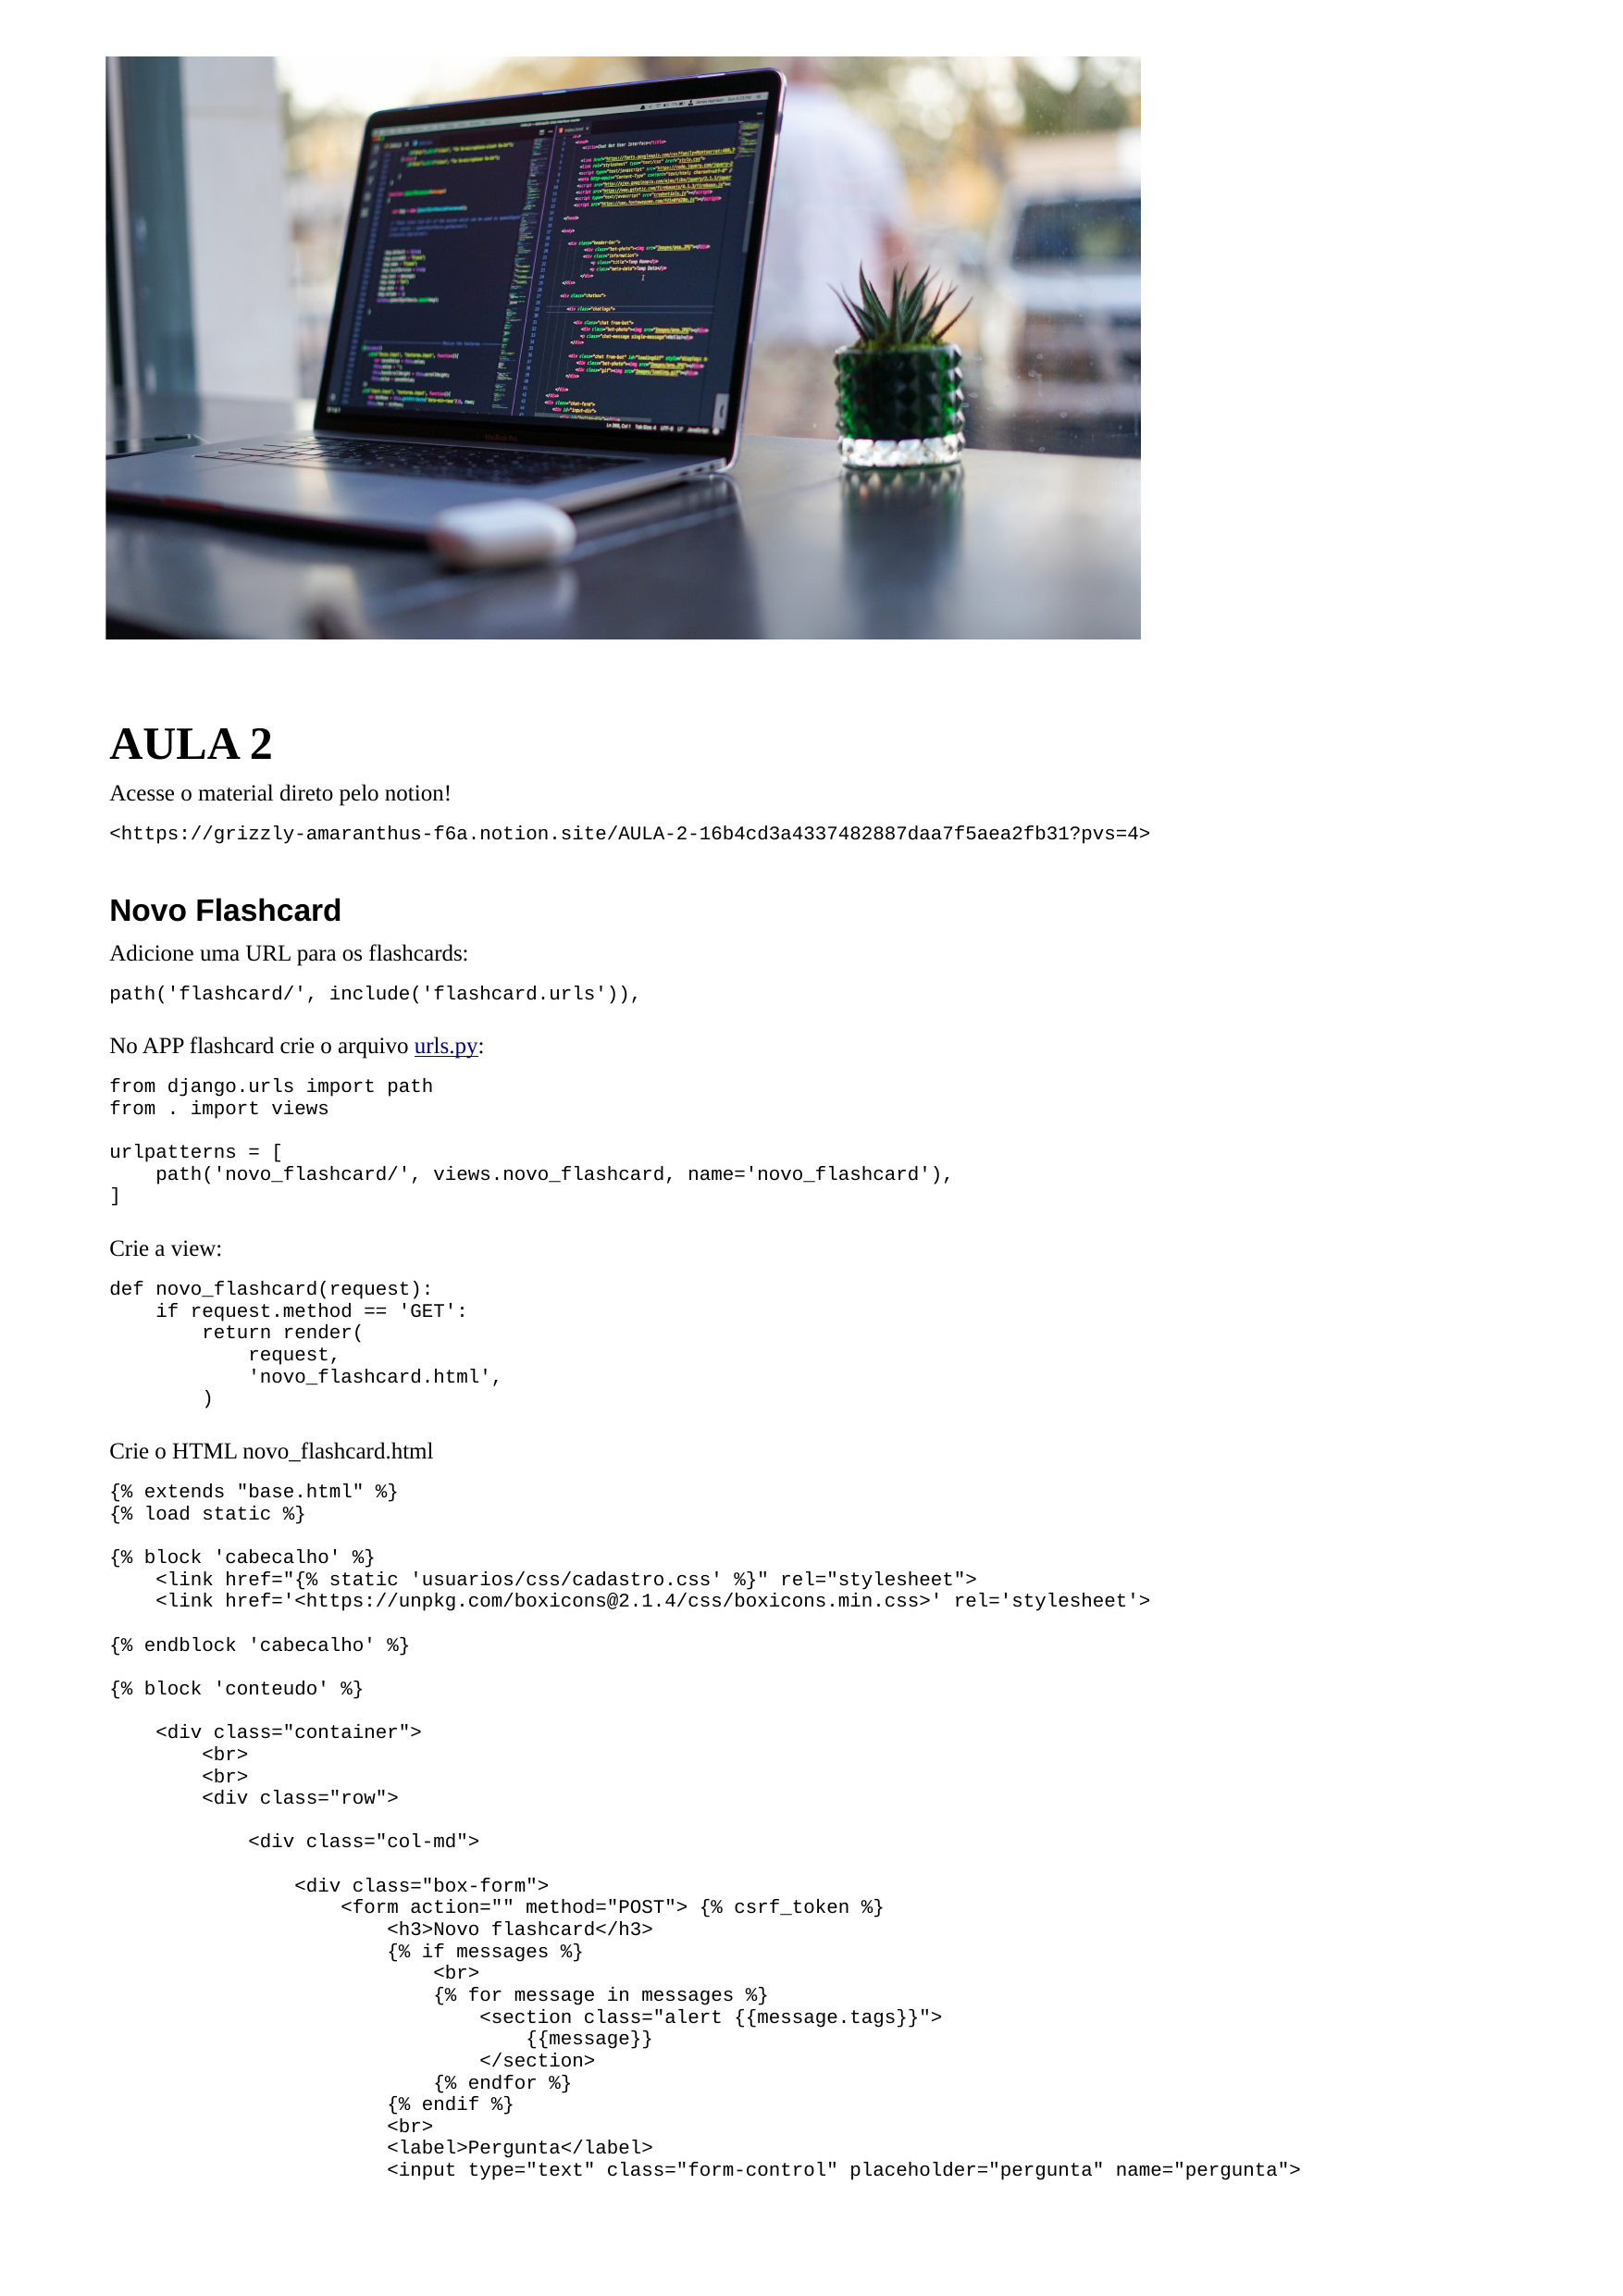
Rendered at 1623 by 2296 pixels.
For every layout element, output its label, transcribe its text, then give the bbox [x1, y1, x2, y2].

text {% block 'conteudo' %} [109, 1679, 1514, 1701]
text {% for message in messages %} [109, 1985, 1514, 2007]
subtitle Novo Flashcard [109, 892, 1514, 927]
text {% endfor %} [109, 2072, 1514, 2094]
text {% endif %} [109, 2094, 1514, 2116]
text {% load static %} [109, 1504, 1514, 1525]
text 'novo_flashcard.html', [109, 1367, 1514, 1388]
text <br> [109, 1766, 1514, 1788]
text {% block 'cabecalho' %} [109, 1547, 1514, 1570]
subtitle AULA 2 [109, 715, 1514, 769]
text <div class="col-md"> [109, 1831, 1514, 1854]
text <link href='<https://unpkg.com/boxicons@2.1.4/css/boxicons.min.css>' rel='stylesheet'> [109, 1591, 1514, 1613]
text {% if messages %} [109, 1942, 1514, 1963]
text return render( [109, 1322, 1514, 1345]
text path('novo_flashcard/', views.novo_flashcard, name='novo_flashcard'), [109, 1164, 1514, 1185]
text Crie o HTML novo_flashcard.html [109, 1437, 1514, 1464]
text <input type="text" class="form-control" placeholder="pergunta" name="pergunta"> [109, 2160, 1514, 2182]
text <h3>Novo flashcard</h3> [109, 1919, 1514, 1942]
text <form action="" method="POST"> {% csrf_token %} [109, 1897, 1514, 1919]
text <label>Pergunta</label> [109, 2139, 1514, 2160]
text <section class="alert {{message.tags}}"> [109, 2007, 1514, 2029]
text <div class="container"> [109, 1722, 1514, 1744]
text <link href="{% static 'usuarios/css/cadastro.css' %}" rel="stylesheet"> [109, 1570, 1514, 1591]
text {{message}} [109, 2029, 1514, 2051]
text <br> [109, 1744, 1514, 1766]
text if request.method == 'GET': [109, 1301, 1514, 1322]
text <br> [109, 2116, 1514, 2139]
text Adicione uma URL para os flashcards: [109, 939, 1514, 966]
picture [105, 56, 1141, 639]
text <div class="box-form"> [109, 1876, 1514, 1897]
text ) [109, 1388, 1514, 1410]
text {% extends "base.html" %} [109, 1482, 1514, 1504]
text urlpatterns = [ [109, 1142, 1514, 1164]
text {% endblock 'cabecalho' %} [109, 1635, 1514, 1657]
text Acesse o material direto pelo notion! [109, 779, 1514, 806]
text path('flashcard/', include('flashcard.urls')), [109, 983, 1514, 1005]
text def novo_flashcard(request): [109, 1279, 1514, 1301]
text No APP flashcard crie o arquivo urls.py: [109, 1033, 1514, 1059]
text request, [109, 1345, 1514, 1367]
text </section> [109, 2051, 1514, 2072]
text <https://grizzly-amaranthus-f6a.notion.site/AULA-2-16b4cd3a4337482887daa7f5aea2fb31?pvs=4> [109, 824, 1514, 845]
text <div class="row"> [109, 1788, 1514, 1810]
text <br> [109, 1963, 1514, 1985]
text from . import views [109, 1098, 1514, 1121]
text Crie a view: [109, 1235, 1514, 1261]
text from django.urls import path [109, 1076, 1514, 1098]
text ] [109, 1185, 1514, 1208]
